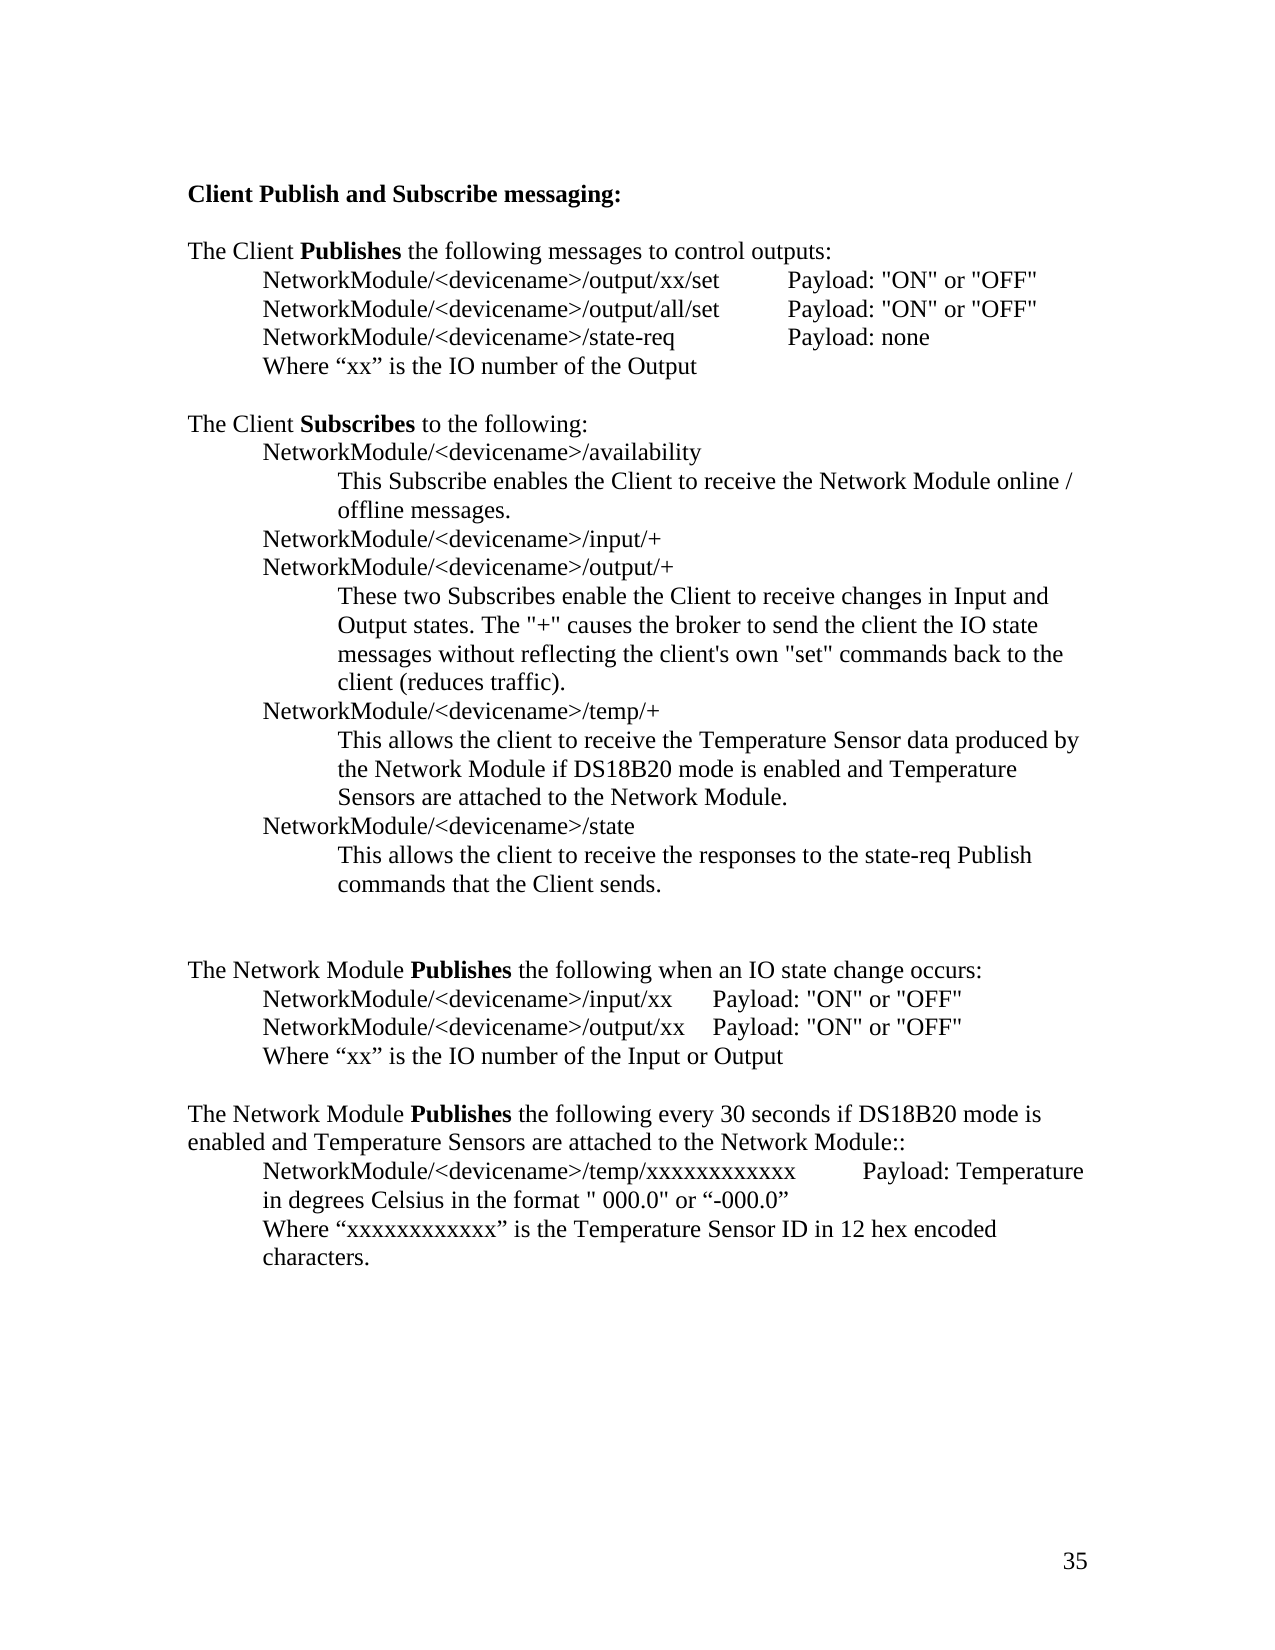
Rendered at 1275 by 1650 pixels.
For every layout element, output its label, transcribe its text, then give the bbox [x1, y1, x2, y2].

text NetworkModule/<devicename>/temp/+ [262, 696, 1087, 725]
text Client Publish and Subscribe messaging: [187, 179, 1087, 207]
text This allows the client to receive the responses to the state-req Publish commands that the Client sends. [337, 840, 1087, 897]
text The Client Publishes the following messages to control outputs: [187, 236, 1087, 265]
text These two Subscribes enable the Client to receive changes in Input and Output states. The "+" causes the broker to send the client the IO state messages without reflecting the client's own "set" commands back to the client (reduces traffic). [337, 581, 1087, 696]
text Where “xxxxxxxxxxxx” is the Temperature Sensor ID in 12 hex encoded characters. [262, 1214, 1087, 1271]
text NetworkModule/<devicename>/output/+ [262, 552, 1087, 581]
text Where “xx” is the IO number of the Input or Output [262, 1041, 1087, 1070]
text The Network Module Publishes the following every 30 seconds if DS18B20 mode is enabled and Temperature Sensors are attached to the Network Module:: [187, 1099, 1087, 1156]
text The Network Module Publishes the following when an IO state change occurs: [187, 955, 1087, 984]
text Where “xx” is the IO number of the Output [262, 351, 1087, 380]
text The Client Subscribes to the following: [187, 409, 1087, 437]
text NetworkModule/<devicename>/output/all/set Payload: "ON" or "OFF" [262, 294, 1087, 322]
text NetworkModule/<devicename>/temp/xxxxxxxxxxxx Payload: Temperature in degrees Celsius in the format " 000.0" or “-000.0” [262, 1156, 1087, 1214]
text NetworkModule/<devicename>/availability [262, 437, 1087, 466]
text NetworkModule/<devicename>/state-req Payload: none [262, 322, 1087, 351]
text NetworkModule/<devicename>/output/xx Payload: "ON" or "OFF" [262, 1012, 1087, 1041]
text NetworkModule/<devicename>/input/xx Payload: "ON" or "OFF" [262, 984, 1087, 1012]
text This Subscribe enables the Client to receive the Network Module online / offline messages. [337, 466, 1087, 524]
text NetworkModule/<devicename>/state [262, 811, 1087, 840]
text NetworkModule/<devicename>/output/xx/set Payload: "ON" or "OFF" [262, 265, 1087, 294]
text This allows the client to receive the Temperature Sensor data produced by the Network Module if DS18B20 mode is enabled and Temperature Sensors are attached to the Network Module. [337, 725, 1087, 811]
text NetworkModule/<devicename>/input/+ [262, 524, 1087, 552]
